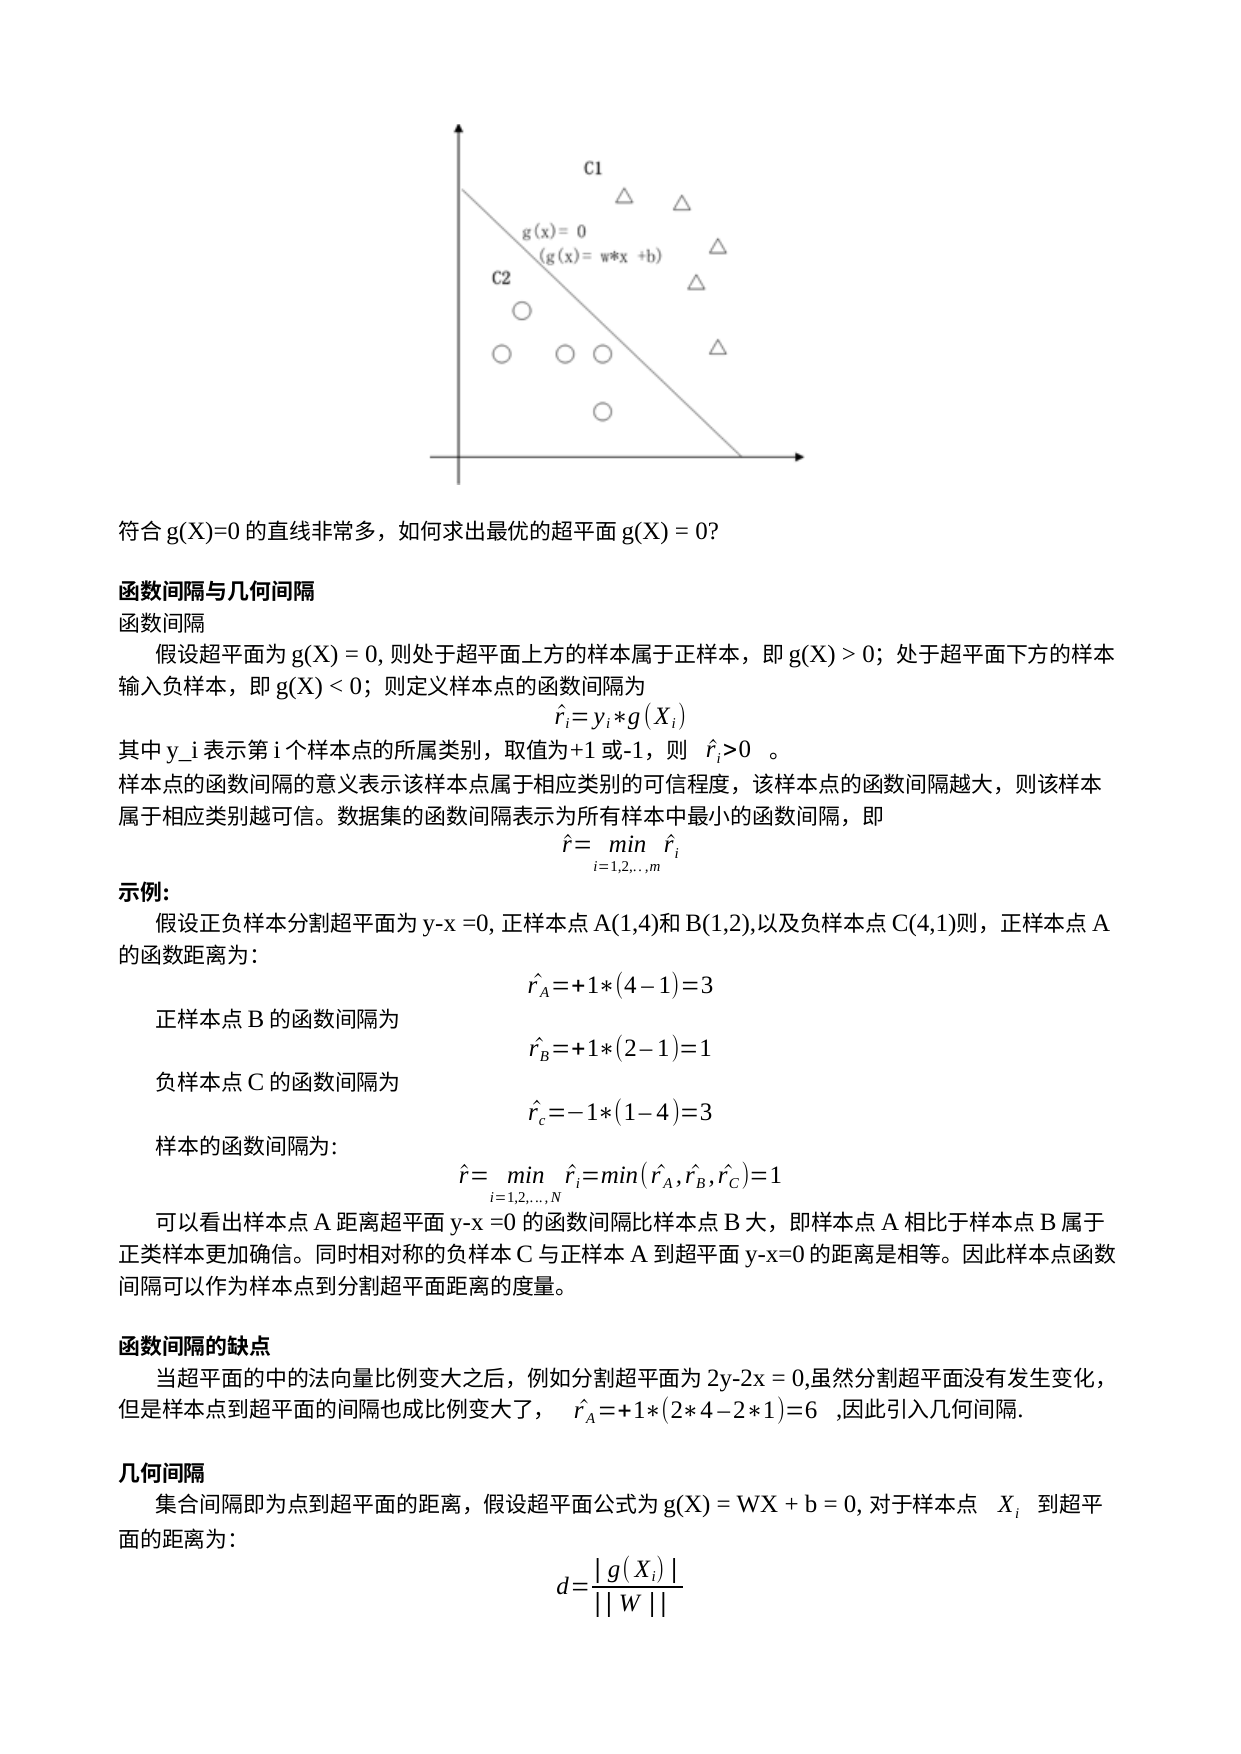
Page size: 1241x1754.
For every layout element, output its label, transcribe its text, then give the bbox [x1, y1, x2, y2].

text 当超平面的中的法向量比例变大之后，例如分割超平面为2y-2x = 0,虽然分割超平面没有发生变化，但是样本点到超平面的间隔也成比例变大了，,因此引入几何间隔. [118, 1361, 1122, 1427]
text 假设正负样本分割超平面为y-x =0, 正样本点A(1,4)和B(1,2),以及负样本点C(4,1)则，正样本点A的函数距离为： [118, 906, 1122, 970]
text 其中y_i表示第i个样本点的所属类别，取值为+1或-1，则。 [118, 733, 1122, 767]
text 几何间隔 [118, 1456, 1122, 1487]
text 假设超平面为g(X) = 0, 则处于超平面上方的样本属于正样本，即g(X) > 0；处于超平面下方的样本输入负样本，即g(X) < 0；则定义样本点的函数间隔为 [118, 637, 1122, 701]
text 函数间隔 [118, 606, 1122, 637]
text 可以看出样本点A距离超平面y-x =0 的函数间隔比样本点B大，即样本点A相比于样本点B属于正类样本更加确信。同时相对称的负样本C与正样本A到超平面y-x=0的距离是相等。因此样本点函数间隔可以作为样本点到分割超平面距离的度量。 [118, 1205, 1122, 1300]
text 符合g(X)=0的直线非常多，如何求出最优的超平面g(X) = 0? [118, 514, 1122, 545]
text 函数间隔与几何间隔 [118, 574, 1122, 606]
text 正样本点B的函数间隔为 [118, 1002, 1122, 1033]
text 样本的函数间隔为: [118, 1129, 1122, 1161]
picture [429, 124, 805, 485]
text 集合间隔即为点到超平面的距离，假设超平面公式为g(X) = WX + b = 0, 对于样本点到超平面的距离为： [118, 1487, 1122, 1553]
text 负样本点C的函数间隔为 [118, 1065, 1122, 1097]
text 样本点的函数间隔的意义表示该样本点属于相应类别的可信程度，该样本点的函数间隔越大，则该样本属于相应类别越可信。数据集的函数间隔表示为所有样本中最小的函数间隔，即 [118, 767, 1122, 831]
text 示例: [118, 875, 1122, 906]
text 函数间隔的缺点 [118, 1329, 1122, 1361]
